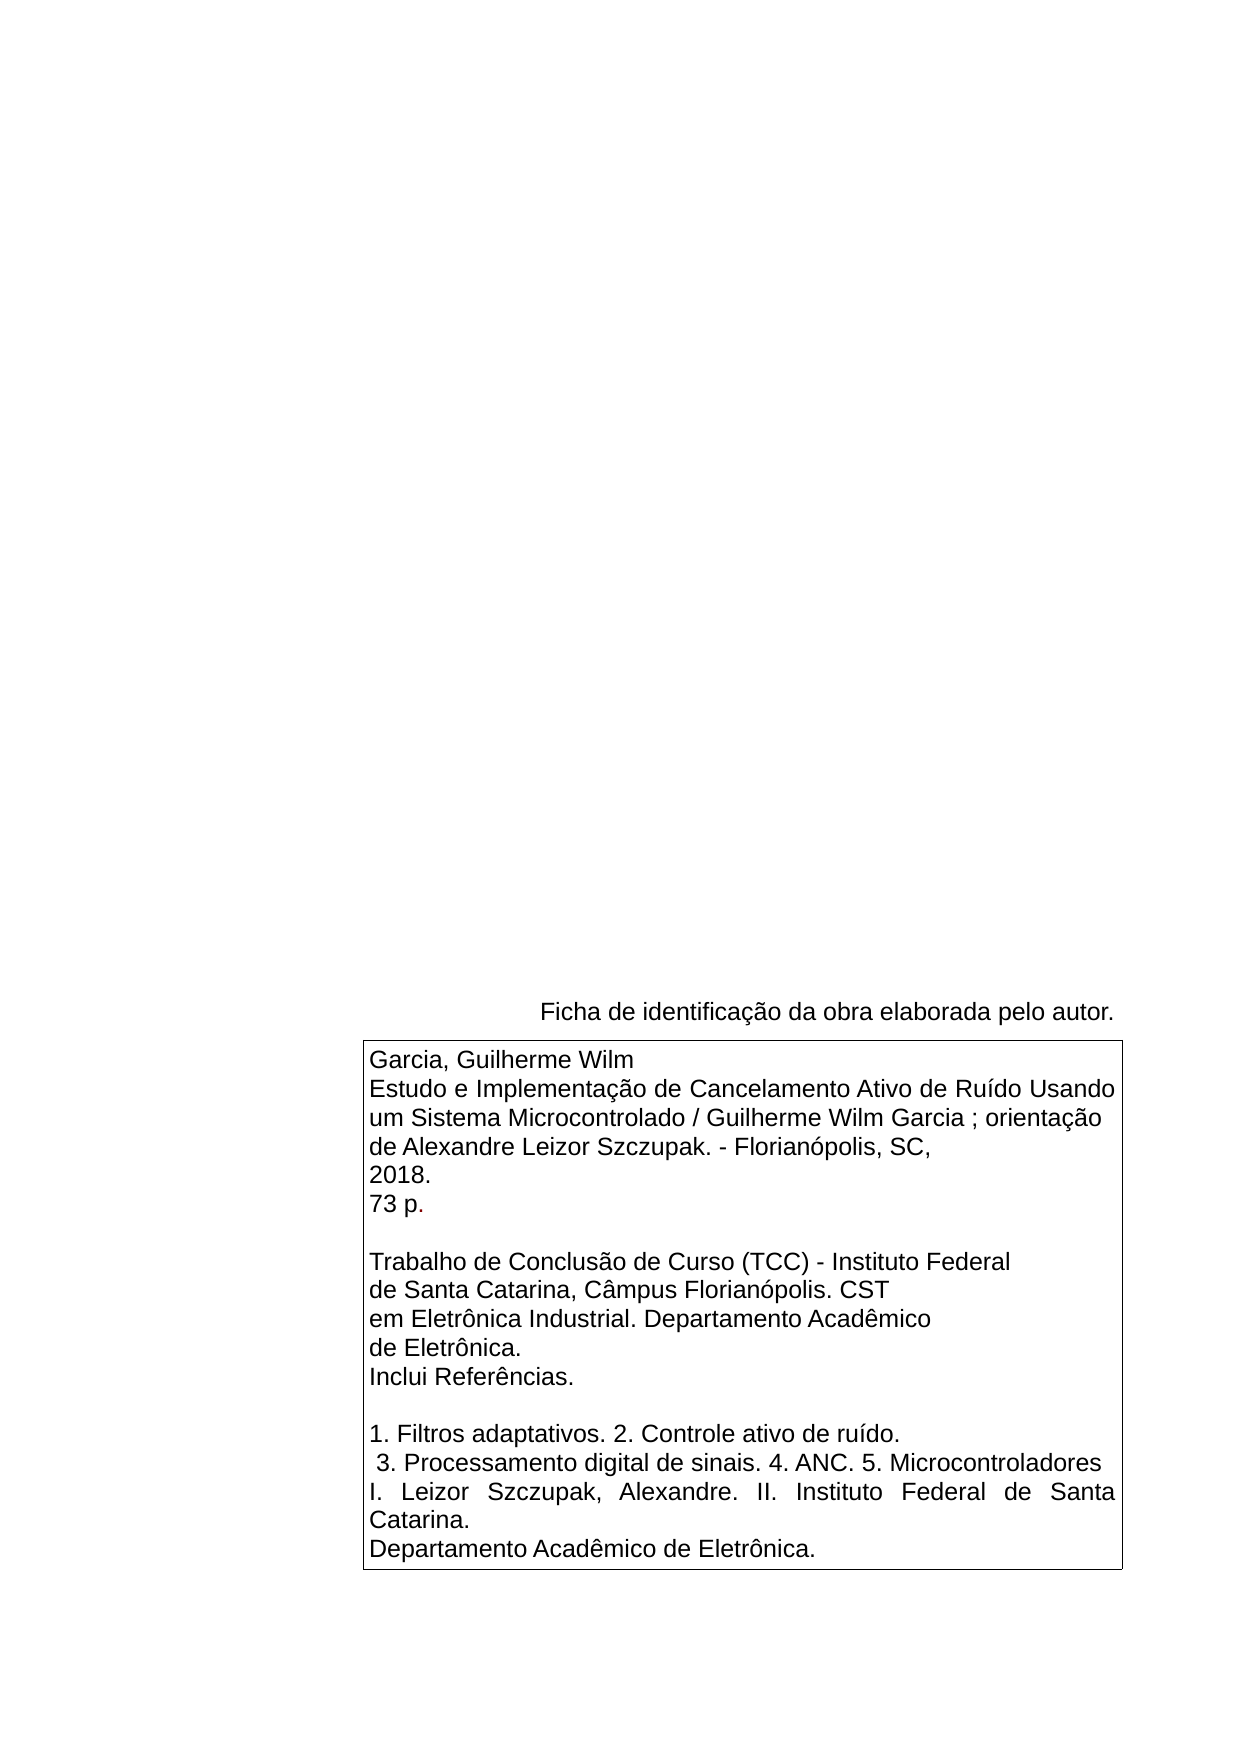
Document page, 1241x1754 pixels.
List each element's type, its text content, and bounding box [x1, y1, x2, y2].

text Ficha de identificação da obra elaborada pelo autor. [177, 997, 1122, 1025]
table_header Garcia, Guilherme Wilm Estudo e Implementação de Cancelamento Ativo de Ruído Usando um Sistema Microcontrolado / Guilherme Wilm Garcia ; orientação de Alexandre Leizor Szczupak. - Florianópolis, SC, 2018. 73 p. Trabalho de Conclusão de Curso (TCC) - Instituto Federal de Santa Catarina, Câmpus Florianópolis. CST em Eletrônica Industrial. Departamento Acadêmico de Eletrônica. Inclui Referências. 1. Filtros adaptativos. 2. Controle ativo de ruído. 3. Processamento digital de sinais. 4. ANC. 5. Microcontroladores I. Leizor Szczupak, Alexandre. II. Instituto Federal de Santa Catarina. Departamento Acadêmico de Eletrônica. [364, 1041, 1122, 1569]
